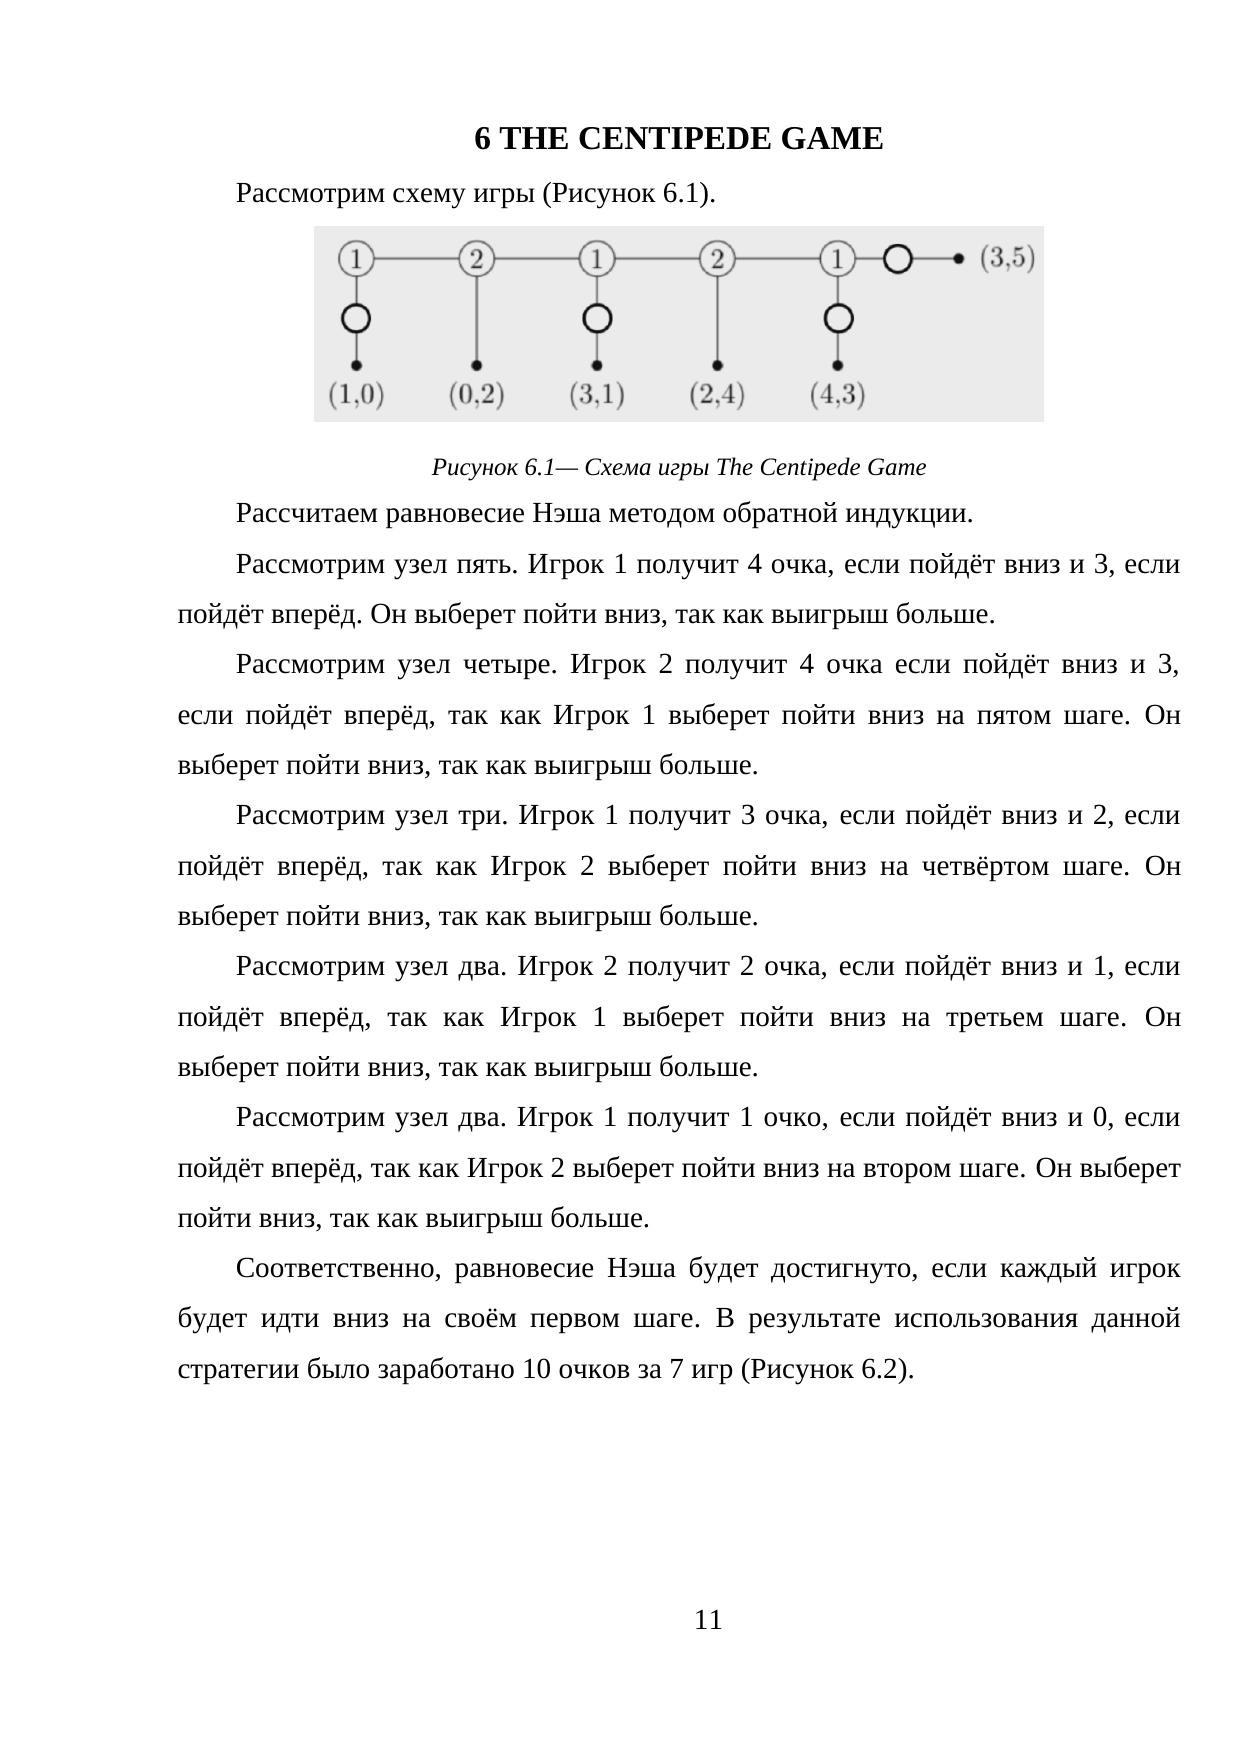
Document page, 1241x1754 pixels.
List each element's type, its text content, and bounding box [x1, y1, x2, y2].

text Рассмотрим узел два. Игрок 1 получит 1 очко, если пойдёт вниз и 0, если пойдёт вперёд, так как Игрок 2 выберет пойти вниз на втором шаге. Он выберет пойти вниз, так как выигрыш больше. [177, 1099, 1181, 1233]
text Рассмотрим схему игры (Рисунок 6.1). [177, 176, 1181, 209]
text Рассмотрим узел пять. Игрок 1 получит 4 очка, если пойдёт вниз и 3, если пойдёт вперёд. Он выберет пойти вниз, так как выигрыш больше. [177, 546, 1181, 630]
text Рассмотрим узел три. Игрок 1 получит 3 очка, если пойдёт вниз и 2, если пойдёт вперёд, так как Игрок 2 выберет пойти вниз на четвёртом шаге. Он выберет пойти вниз, так как выигрыш больше. [177, 797, 1181, 932]
text Рисунок 6.1— Схема игры The Centipede Game [177, 226, 1181, 481]
text Рассмотрим узел два. Игрок 2 получит 2 очка, если пойдёт вниз и 1, если пойдёт вперёд, так как Игрок 1 выберет пойти вниз на третьем шаге. Он выберет пойти вниз, так как выигрыш больше. [177, 948, 1181, 1083]
text Рассчитаем равновесие Нэша методом обратной индукции. [177, 496, 1181, 529]
picture [314, 226, 1045, 422]
subtitle 6 THE CENTIPEDE GAME [177, 118, 1181, 156]
text Рассмотрим узел четыре. Игрок 2 получит 4 очка если пойдёт вниз и 3, если пойдёт вперёд, так как Игрок 1 выберет пойти вниз на пятом шаге. Он выберет пойти вниз, так как выигрыш больше. [177, 647, 1181, 781]
text Соответственно, равновесие Нэша будет достигнуто, если каждый игрок будет идти вниз на своём первом шаге. В результате использования данной стратегии было заработано 10 очков за 7 игр (Рисунок 6.2). [177, 1250, 1181, 1384]
